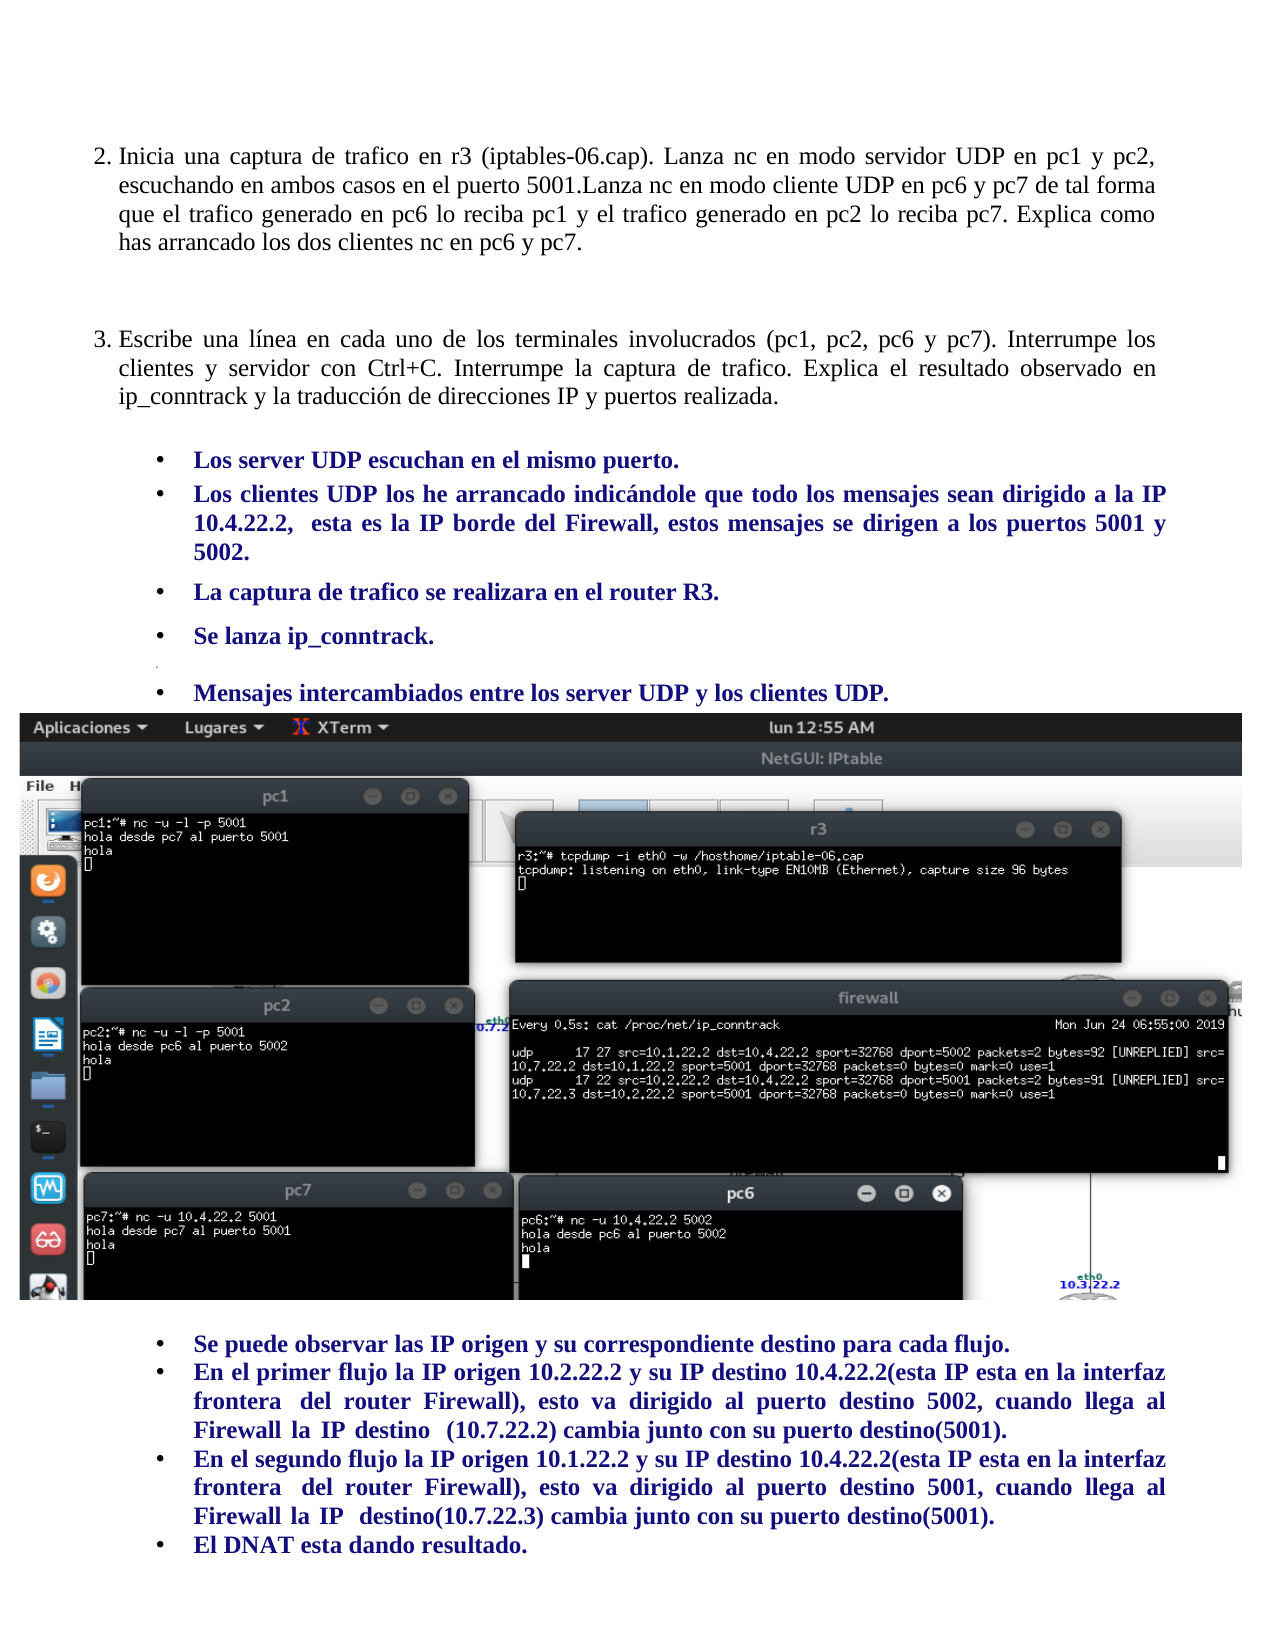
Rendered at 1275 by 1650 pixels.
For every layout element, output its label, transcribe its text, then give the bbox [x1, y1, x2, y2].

list El DNAT esta dando resultado. [156, 1530, 1167, 1559]
list Los server UDP escuchan en el mismo puerto. [156, 446, 1167, 474]
list Mensajes intercambiados entre los server UDP y los clientes UDP. [156, 678, 1167, 707]
list Escribe una línea en cada uno de los terminales involucrados (pc1, pc2, pc6 y pc7). Interrumpe los clientes y servidor con Ctrl+C. Interrumpe la captura de trafico. Explica el resultado observado en ip_conntrack y la traducción de direcciones IP y puertos realizada. [106, 324, 1156, 410]
list Se lanza ip_conntrack. [156, 621, 1167, 650]
list Se puede observar las IP origen y su correspondiente destino para cada flujo. [156, 1329, 1167, 1357]
list La captura de trafico se realizara en el router R3. [156, 577, 1167, 606]
picture [19, 713, 1242, 1300]
list Los clientes UDP los he arrancado indicándole que todo los mensajes sean dirigido a la IP 10.4.22.2, esta es la IP borde del Firewall, estos mensajes se dirigen a los puertos 5001 y 5002. [156, 479, 1167, 566]
list Inicia una captura de trafico en r3 (iptables-06.cap). Lanza nc en modo servidor UDP en pc1 y pc2, escuchando en ambos casos en el puerto 5001.Lanza nc en modo cliente UDP en pc6 y pc7 de tal forma que el trafico generado en pc6 lo reciba pc1 y el trafico generado en pc2 lo reciba pc7. Explica como has arrancado los dos clientes nc en pc6 y pc7. [106, 141, 1156, 256]
list En el primer flujo la IP origen 10.2.22.2 y su IP destino 10.4.22.2(esta IP esta en la interfaz frontera del router Firewall), esto va dirigido al puerto destino 5002, cuando llega al Firewall la IP destino (10.7.22.2) cambia junto con su puerto destino(5001). [156, 1357, 1167, 1444]
list En el segundo flujo la IP origen 10.1.22.2 y su IP destino 10.4.22.2(esta IP esta en la interfaz frontera del router Firewall), esto va dirigido al puerto destino 5001, cuando llega al Firewall la IP destino(10.7.22.3) cambia junto con su puerto destino(5001). [156, 1444, 1167, 1530]
